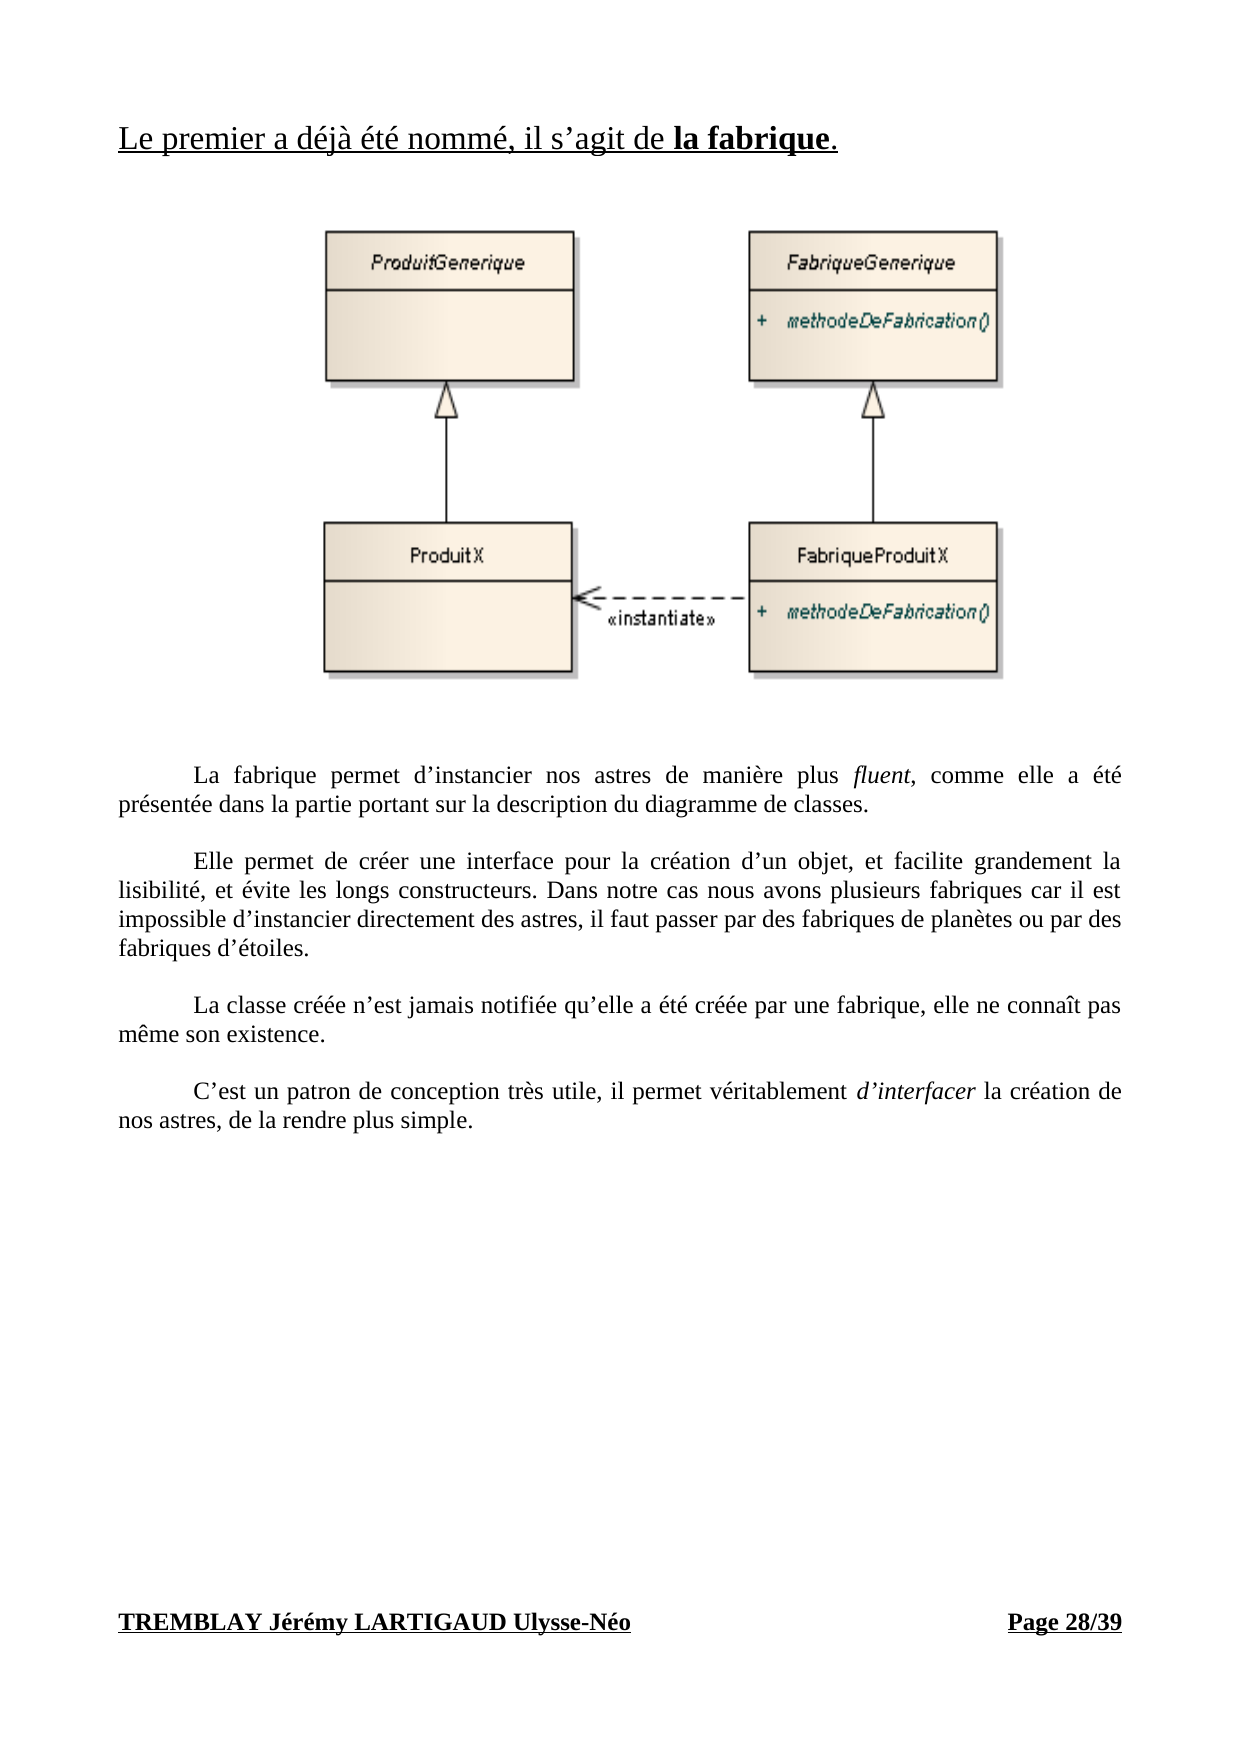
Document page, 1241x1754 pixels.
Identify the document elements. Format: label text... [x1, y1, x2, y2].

text Elle permet de créer une interface pour la création d’un objet, et facilite grandement la lisibilité, et évite les longs constructeurs. Dans notre cas nous avons plusieurs fabriques car il est impossible d’instancier directement des astres, il faut passer par des fabriques de planètes ou par des fabriques d’étoiles. [118, 846, 1122, 961]
picture [279, 156, 1043, 727]
text La fabrique permet d’instancier nos astres de manière plus fluent, comme elle a été présentée dans la partie portant sur la description du diagramme de classes. [118, 760, 1122, 818]
text C’est un patron de conception très utile, il permet véritablement d’interfacer la création de nos astres, de la rendre plus simple. [118, 1076, 1122, 1134]
text Le premier a déjà été nommé, il s’agit de la fabrique. [118, 118, 1122, 156]
text La classe créée n’est jamais notifiée qu’elle a été créée par une fabrique, elle ne connaît pas même son existence. [118, 990, 1122, 1048]
